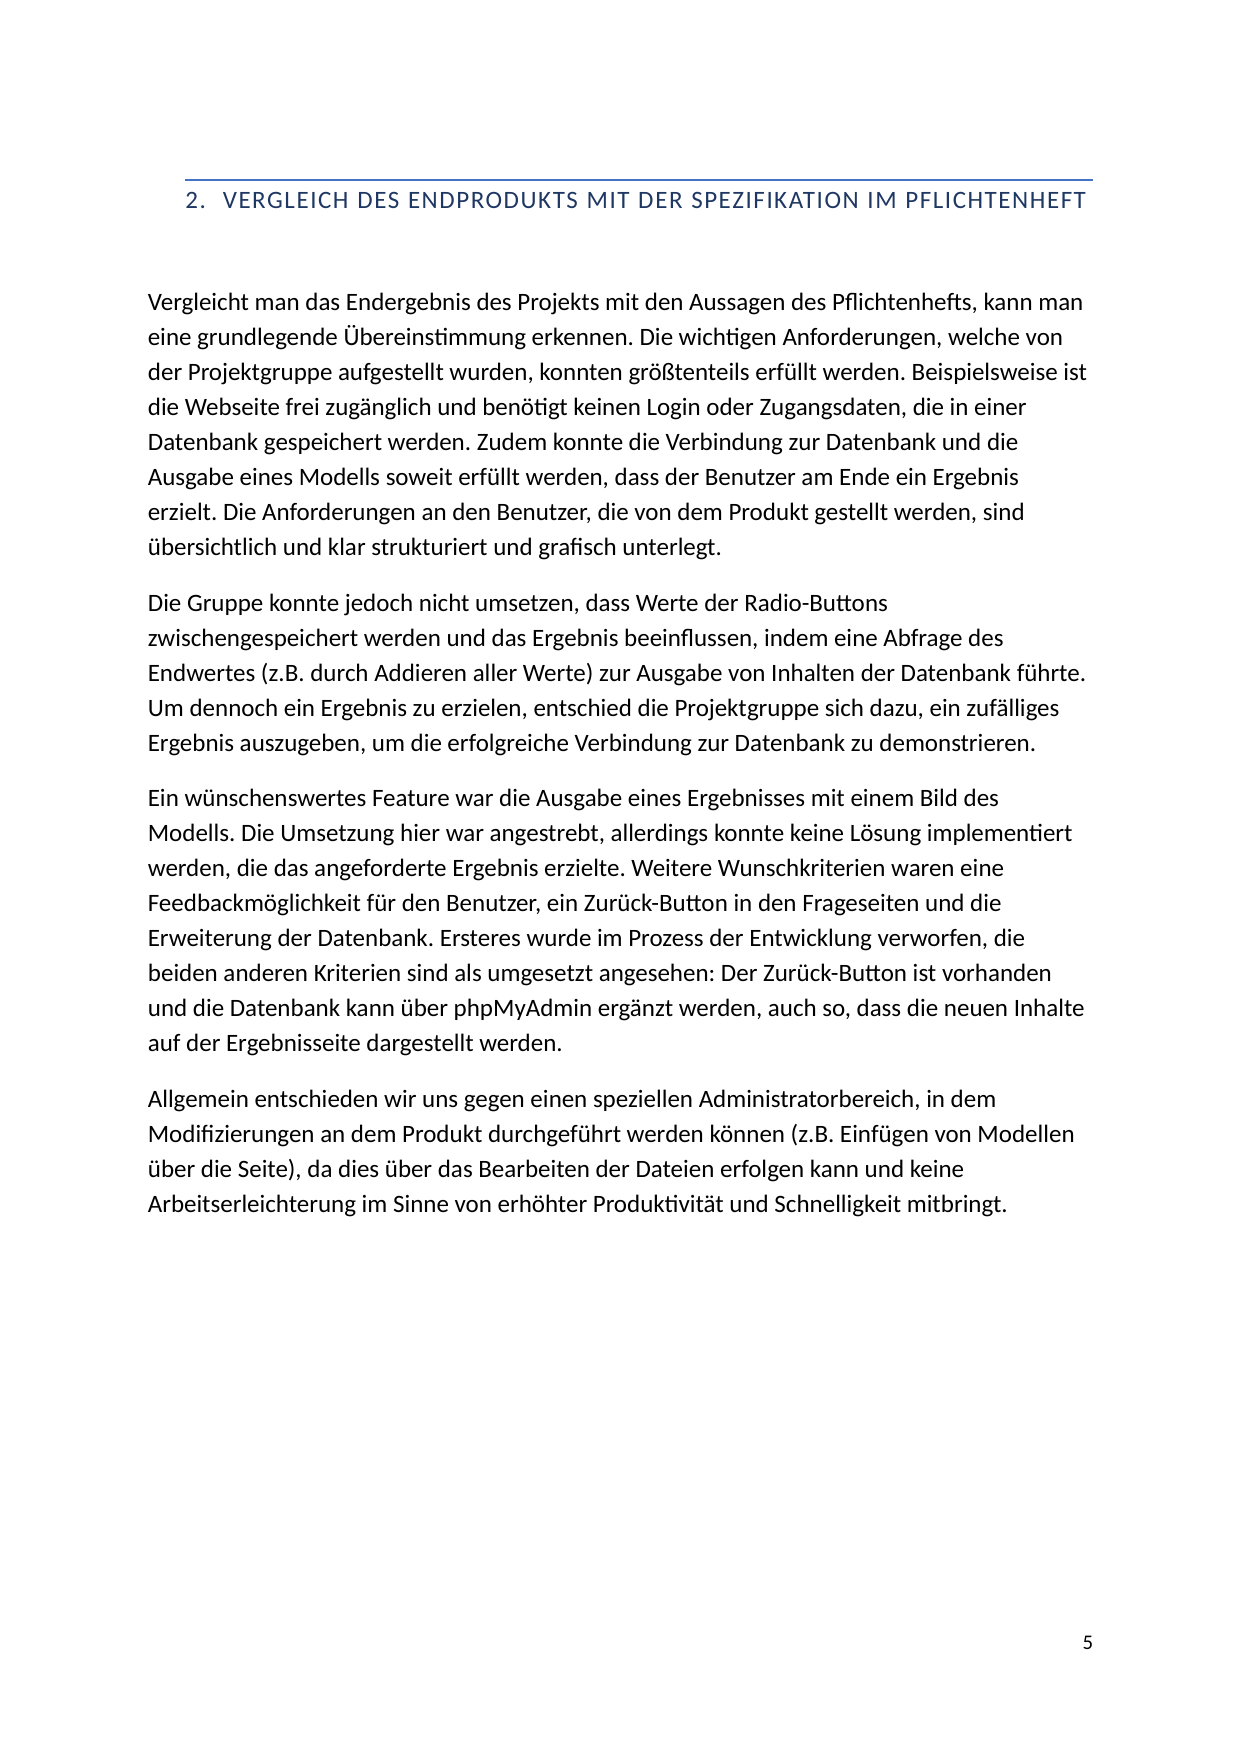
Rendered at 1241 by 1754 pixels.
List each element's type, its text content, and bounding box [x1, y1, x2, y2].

text Vergleicht man das Endergebnis des Projekts mit den Aussagen des Pflichtenhefts, kann man eine grundlegende Übereinstimmung erkennen. Die wichtigen Anforderungen, welche von der Projektgruppe aufgestellt wurden, konnten größtenteils erfüllt werden. Beispielsweise ist die Webseite frei zugänglich und benötigt keinen Login oder Zugangsdaten, die in einer Datenbank gespeichert werden. Zudem konnte die Verbindung zur Datenbank und die Ausgabe eines Modells soweit erfüllt werden, dass der Benutzer am Ende ein Ergebnis erzielt. Die Anforderungen an den Benutzer, die von dem Produkt gestellt werden, sind übersichtlich und klar strukturiert und grafisch unterlegt. [148, 286, 1093, 561]
text Allgemein entschieden wir uns gegen einen speziellen Administratorbereich, in dem Modifizierungen an dem Produkt durchgeführt werden können (z.B. Einfügen von Modellen über die Seite), da dies über das Bearbeiten der Dateien erfolgen kann und keine Arbeitserleichterung im Sinne von erhöhter Produktivität und Schnelligkeit mitbringt. [148, 1083, 1093, 1219]
text Ein wünschenswertes Feature war die Ausgabe eines Ergebnisses mit einem Bild des Modells. Die Umsetzung hier war angestrebt, allerdings konnte keine Lösung implementiert werden, die das angeforderte Ergebnis erzielte. Weitere Wunschkriterien waren eine Feedbackmöglichkeit für den Benutzer, ein Zurück-Button in den Frageseiten und die Erweiterung der Datenbank. Ersteres wurde im Prozess der Entwicklung verworfen, die beiden anderen Kriterien sind als umgesetzt angesehen: Der Zurück-Button ist vorhanden und die Datenbank kann über phpMyAdmin ergänzt werden, auch so, dass die neuen Inhalte auf der Ergebnisseite dargestellt werden. [148, 782, 1093, 1058]
subtitle Vergleich des Endprodukts mit der Spezifikation im Pflichtenheft [185, 181, 1093, 215]
text Die Gruppe konnte jedoch nicht umsetzen, dass Werte der Radio-Buttons zwischengespeichert werden und das Ergebnis beeinflussen, indem eine Abfrage des Endwertes (z.B. durch Addieren aller Werte) zur Ausgabe von Inhalten der Datenbank führte. Um dennoch ein Ergebnis zu erzielen, entschied die Projektgruppe sich dazu, ein zufälliges Ergebnis auszugeben, um die erfolgreiche Verbindung zur Datenbank zu demonstrieren. [148, 587, 1093, 757]
